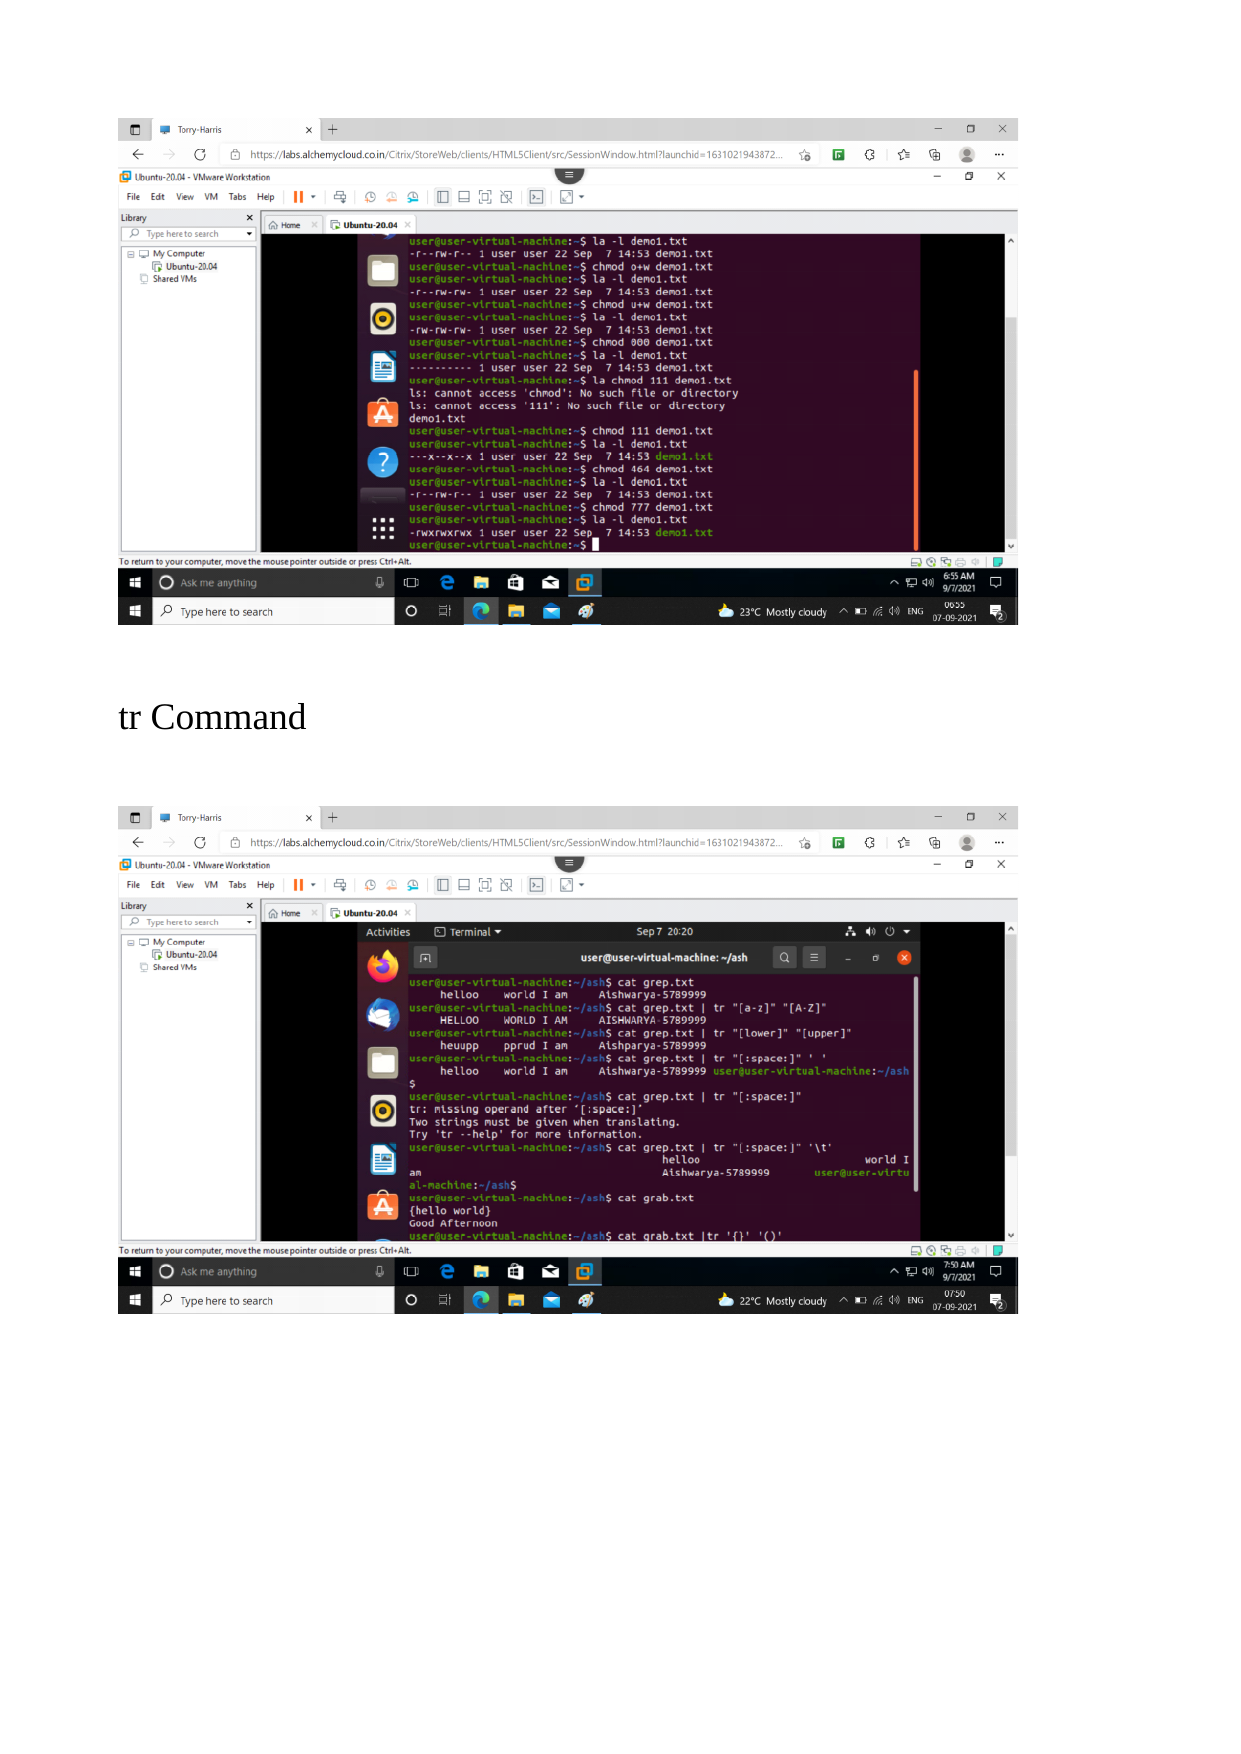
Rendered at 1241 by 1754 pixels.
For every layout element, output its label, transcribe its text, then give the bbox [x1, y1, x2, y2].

text tr Command [118, 694, 1122, 737]
